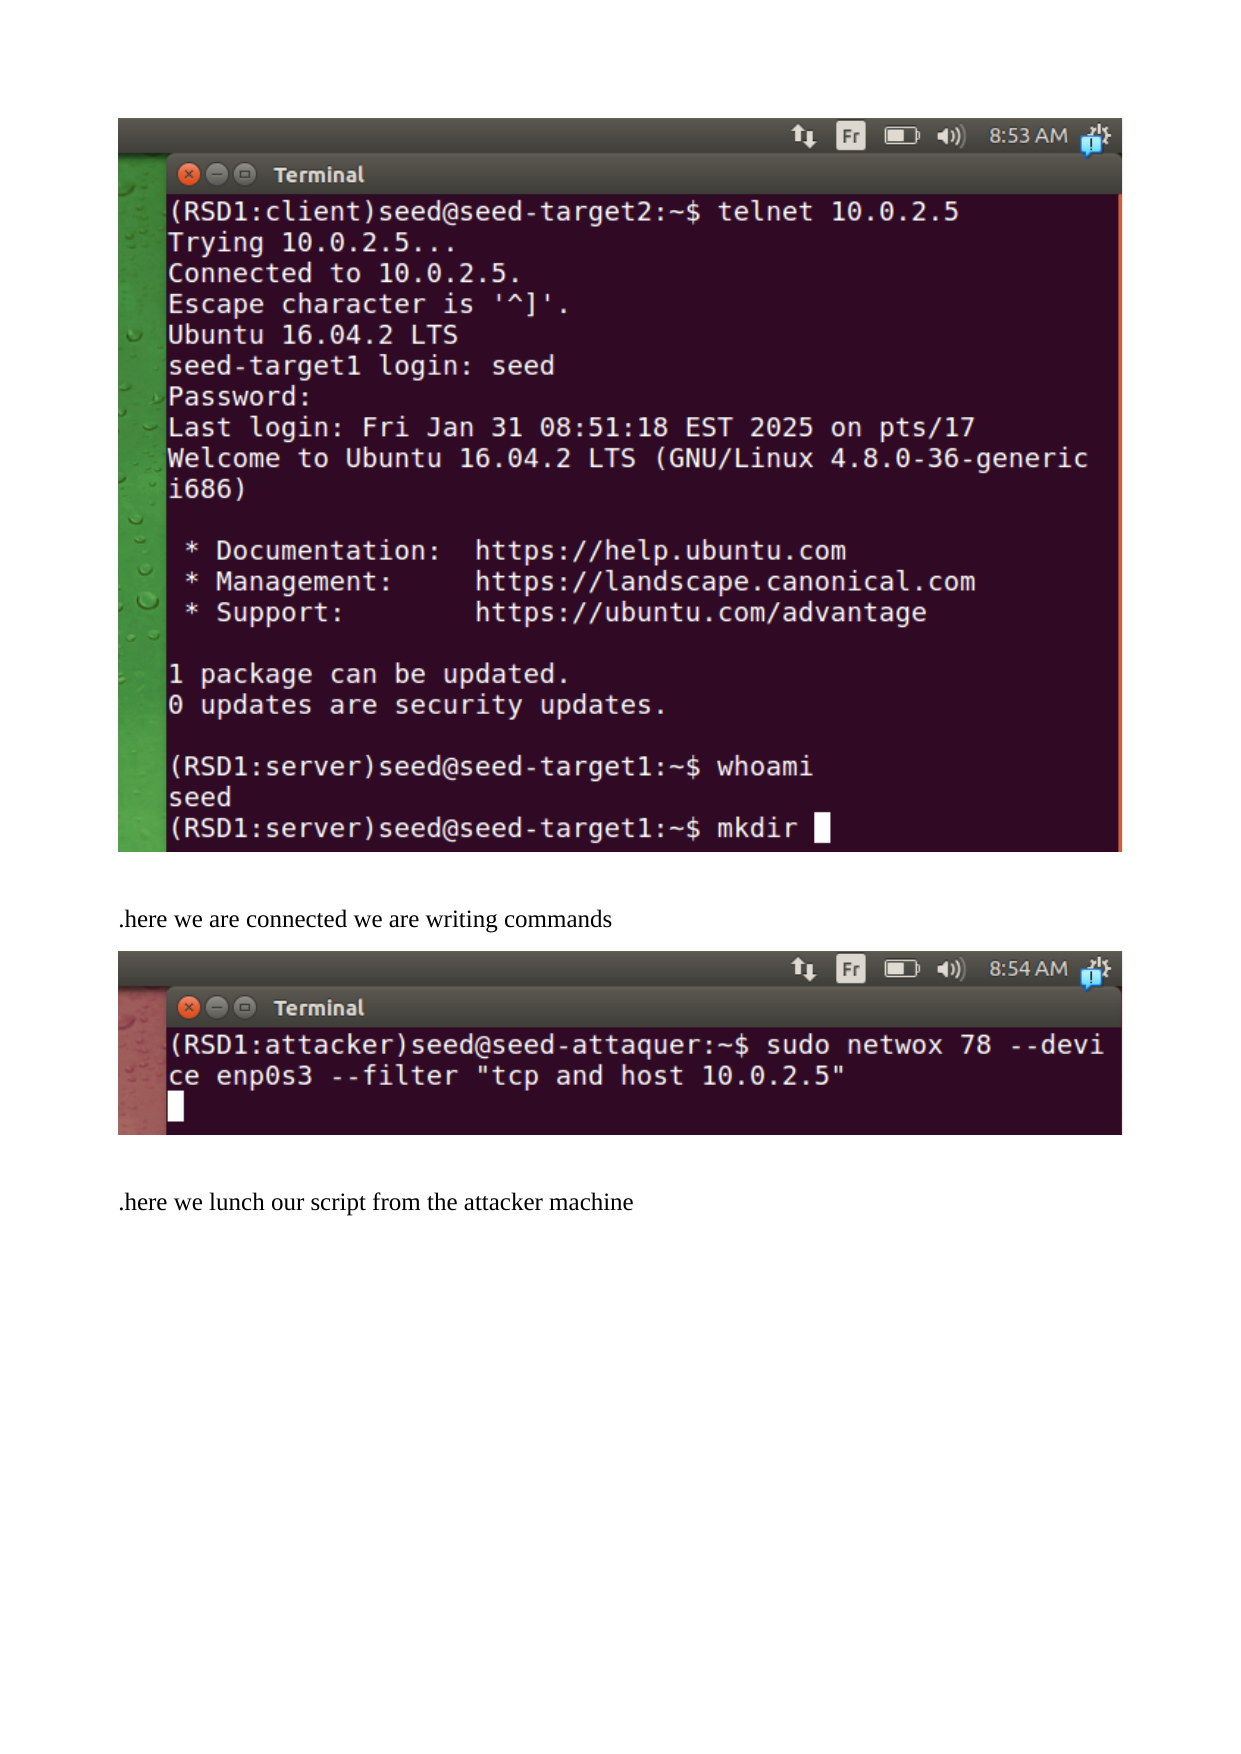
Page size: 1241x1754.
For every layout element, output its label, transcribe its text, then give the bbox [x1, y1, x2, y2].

picture [118, 118, 1123, 852]
picture [118, 951, 1123, 1135]
text .here we lunch our script from the attacker machine [118, 1187, 1122, 1216]
text .here we are connected we are writing commands [118, 904, 1122, 933]
